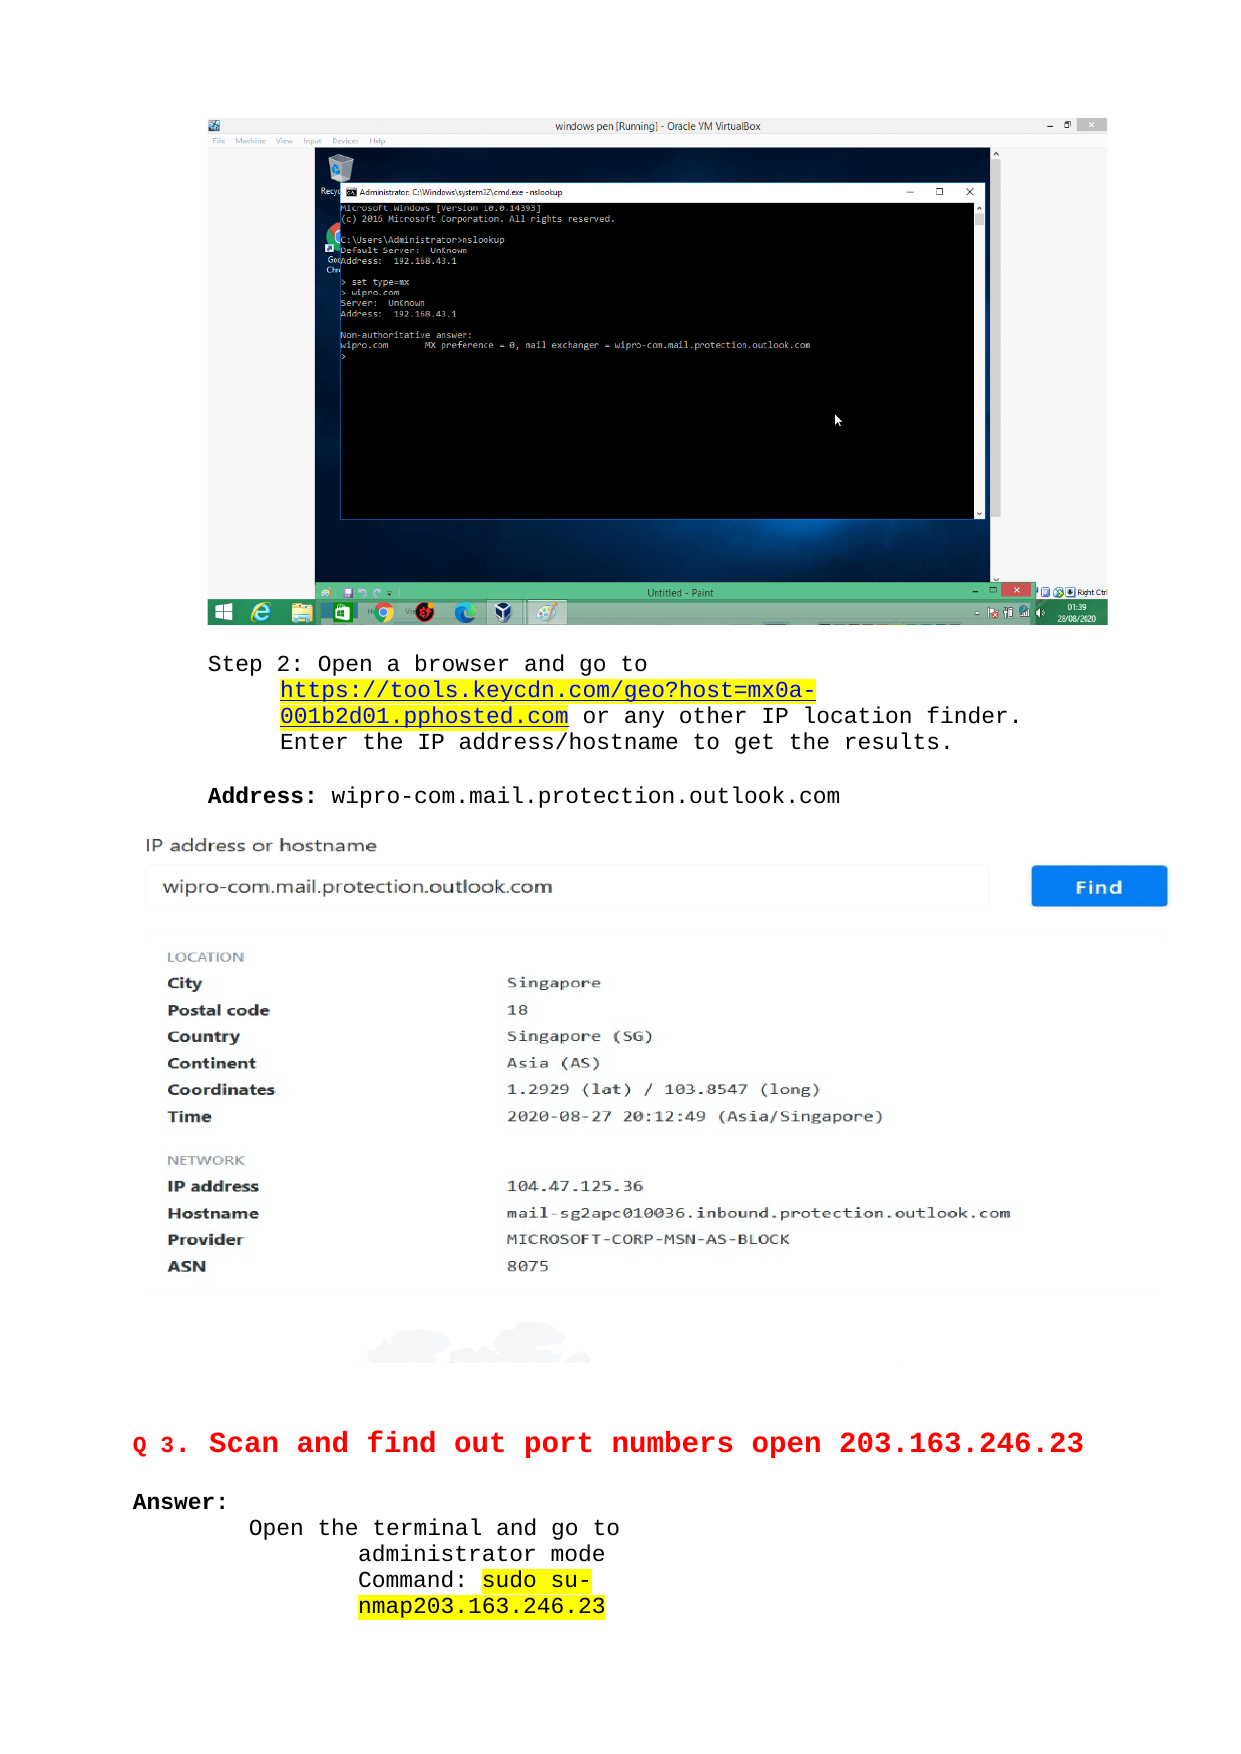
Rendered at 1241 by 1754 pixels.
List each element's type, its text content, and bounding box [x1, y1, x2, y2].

text Answer: [133, 1491, 1122, 1517]
text Step 2: Open a browser and go to https://tools.keycdn.com/geo?host=mx0a-001b2d01.pphosted.com or any other IP location finder. Enter the IP address/hostname to get the results. [208, 653, 1032, 756]
text Address: wipro-com.mail.protection.outlook.com [208, 784, 1122, 811]
text Open the terminal and go to administrator mode Command: sudo su-nmap203.163.246.23 [235, 1517, 688, 1620]
text Q 3. Scan and find out port numbers open 203.163.246.23 [133, 1429, 1122, 1462]
